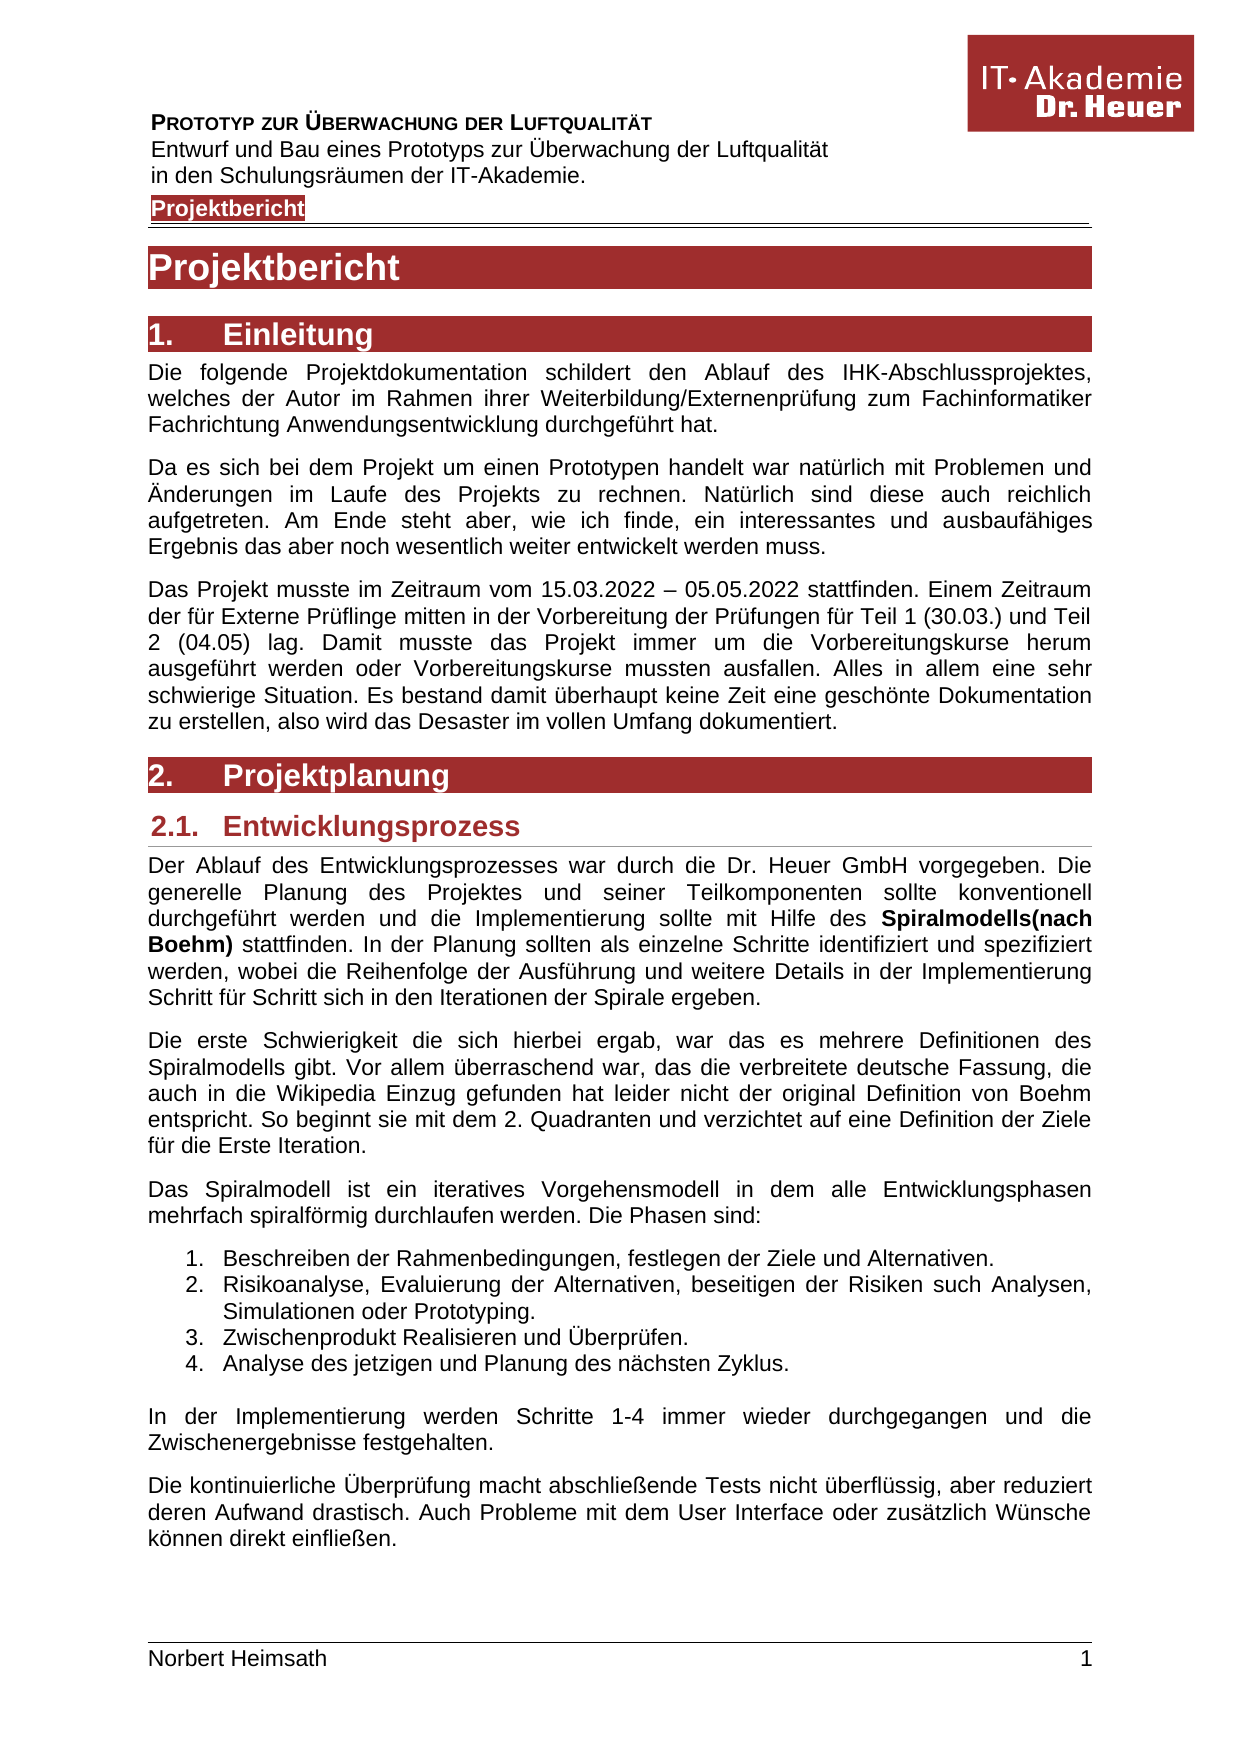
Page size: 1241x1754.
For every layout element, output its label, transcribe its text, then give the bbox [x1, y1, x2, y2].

text In der Implementierung werden Schritte 1-4 immer wieder durchgegangen und die Zwischenergebnisse festgehalten. [148, 1403, 1092, 1456]
text Der Ablauf des Entwicklungsprozesses war durch die Dr. Heuer GmbH vorgegeben. Die generelle Planung des Projektes und seiner Teilkomponenten sollte konventionell durchgeführt werden und die Implementierung sollte mit Hilfe des Spiralmodells(nach Boehm) stattfinden. In der Planung sollten als einzelne Schritte identifiziert und spezifiziert werden, wobei die Reihenfolge der Ausführung und weitere Details in der Implementierung Schritt für Schritt sich in den Iterationen der Spirale ergeben. [148, 852, 1092, 1010]
subtitle Einleitung [148, 316, 1092, 352]
list Risikoanalyse, Evaluierung der Alternativen, beseitigen der Risiken such Analysen, Simulationen oder Prototyping. [185, 1271, 1092, 1324]
list Beschreiben der Rahmenbedingungen, festlegen der Ziele und Alternativen. [185, 1245, 1092, 1271]
subtitle Projektbericht [148, 246, 1092, 289]
list Zwischenprodukt Realisieren und Überprüfen. [185, 1324, 1092, 1350]
text Die erste Schwierigkeit die sich hierbei ergab, war das es mehrere Definitionen des Spiralmodells gibt. Vor allem überraschend war, das die verbreitete deutsche Fassung, die auch in die Wikipedia Einzug gefunden hat leider nicht der original Definition von Boehm entspricht. So beginnt sie mit dem 2. Quadranten und verzichtet auf eine Definition der Ziele für die Erste Iteration. [148, 1027, 1092, 1159]
subtitle Projektplanung [148, 757, 1092, 793]
text Das Spiralmodell ist ein iteratives Vorgehensmodell in dem alle Entwicklungsphasen mehrfach spiralförmig durchlaufen werden. Die Phasen sind: [148, 1176, 1092, 1228]
text Das Projekt musste im Zeitraum vom 15.03.2022 – 05.05.2022 stattfinden. Einem Zeitraum der für Externe Prüflinge mitten in der Vorbereitung der Prüfungen für Teil 1 (30.03.) und Teil 2 (04.05) lag. Damit musste das Projekt immer um die Vorbereitungskurse herum ausgeführt werden oder Vorbereitungskurse mussten ausfallen. Alles in allem eine sehr schwierige Situation. Es bestand damit überhaupt keine Zeit eine geschönte Dokumentation zu erstellen, also wird das Desaster im vollen Umfang dokumentiert. [148, 576, 1092, 734]
subtitle Entwicklungsprozess [148, 806, 1092, 846]
list Analyse des jetzigen und Planung des nächsten Zyklus. [185, 1350, 1092, 1377]
text Die folgende Projektdokumentation schildert den Ablauf des IHK-Abschlussprojektes, welches der Autor im Rahmen ihrer Weiterbildung/Externenprüfung zum Fachinformatiker Fachrichtung Anwendungsentwicklung durchgeführt hat. [148, 358, 1092, 437]
text Die kontinuierliche Überprüfung macht abschließende Tests nicht überflüssig, aber reduziert deren Aufwand drastisch. Auch Probleme mit dem User Interface oder zusätzlich Wünsche können direkt einfließen. [148, 1472, 1092, 1551]
text Da es sich bei dem Projekt um einen Prototypen handelt war natürlich mit Problemen und Änderungen im Laufe des Projekts zu rechnen. Natürlich sind diese auch reichlich aufgetreten. Am Ende steht aber, wie ich finde, ein interessantes und ausbaufähiges Ergebnis das aber noch wesentlich weiter entwickelt werden muss. [148, 454, 1092, 559]
